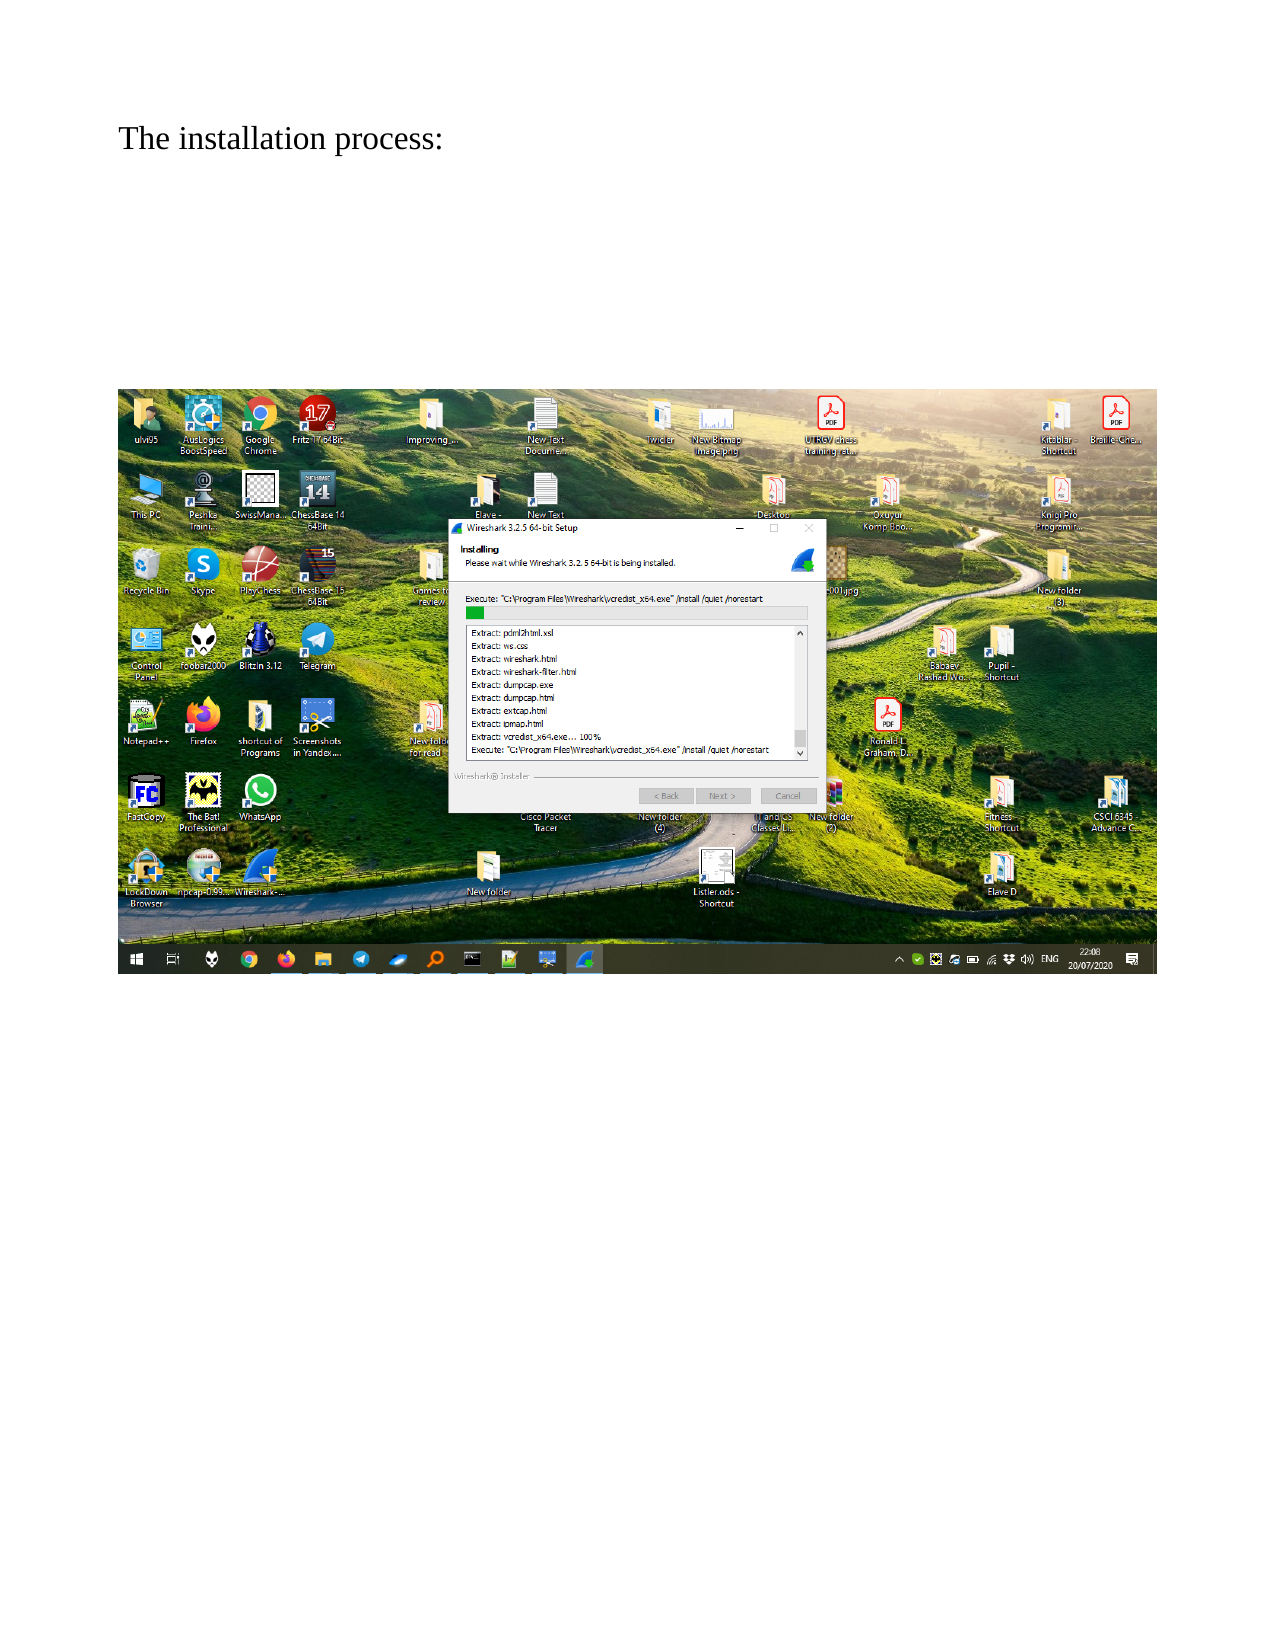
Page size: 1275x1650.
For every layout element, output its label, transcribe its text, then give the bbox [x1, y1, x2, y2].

picture [118, 389, 1157, 974]
text The installation process: [118, 118, 1157, 156]
